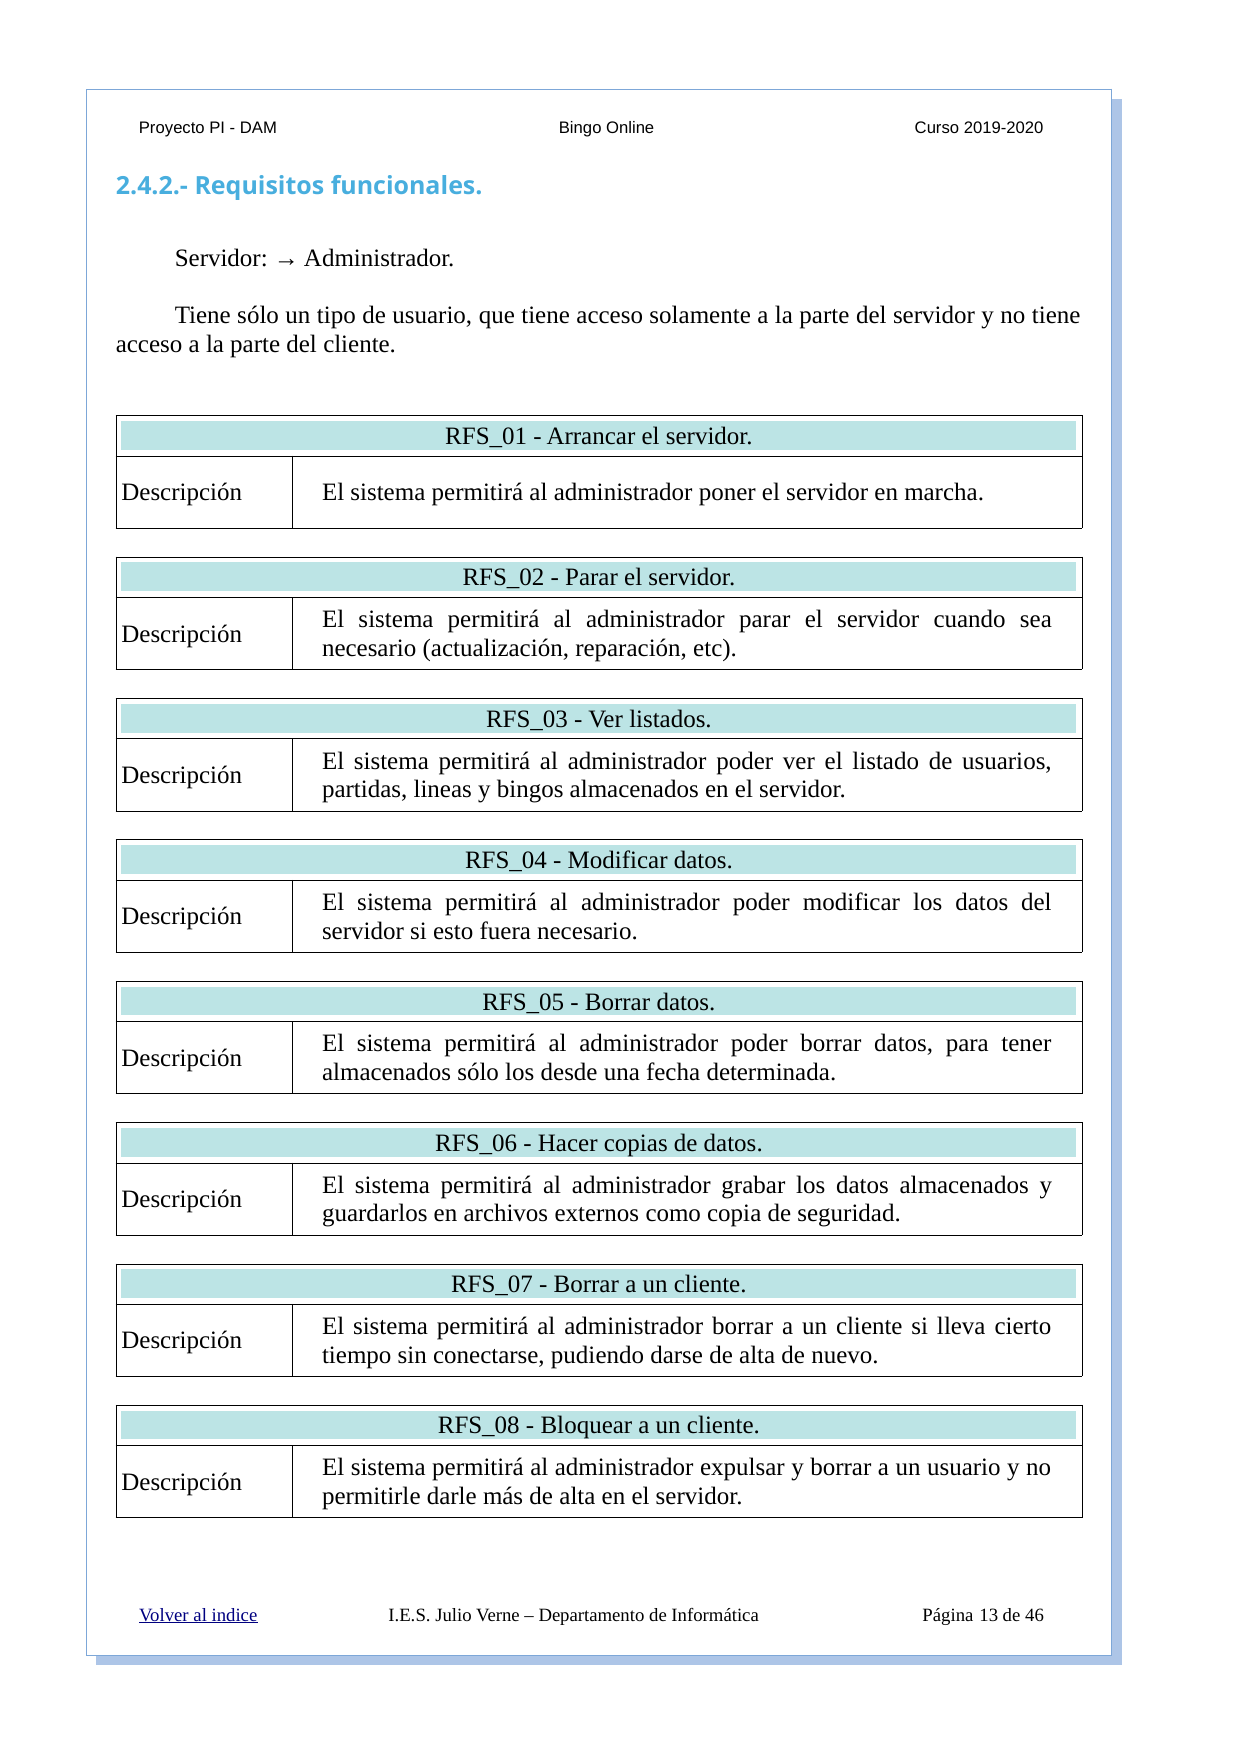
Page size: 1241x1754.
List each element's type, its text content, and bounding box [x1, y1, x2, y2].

table_header RFS_03 - Ver listados. [117, 699, 1082, 738]
table_cell Descripción [117, 1446, 292, 1517]
text Tiene sólo un tipo de usuario, que tiene acceso solamente a la parte del servidor y no tiene acceso a la parte del cliente. [116, 300, 1082, 358]
table_cell El sistema permitirá al administrador poder modificar los datos del servidor si esto fuera necesario. [293, 881, 1082, 952]
table_header RFS_01 - Arrancar el servidor. [117, 416, 1082, 456]
table_header RFS_02 - Parar el servidor. [117, 558, 1082, 597]
table_cell El sistema permitirá al administrador grabar los datos almacenados y guardarlos en archivos externos como copia de seguridad. [293, 1164, 1082, 1234]
text Servidor: → Administrador. [116, 243, 1082, 272]
table_cell El sistema permitirá al administrador borrar a un cliente si lleva cierto tiempo sin conectarse, pudiendo darse de alta de nuevo. [293, 1305, 1082, 1376]
table_header RFS_07 - Borrar a un cliente. [117, 1265, 1082, 1304]
table_cell El sistema permitirá al administrador poner el servidor en marcha. [293, 457, 1082, 528]
table_cell El sistema permitirá al administrador parar el servidor cuando sea necesario (actualización, reparación, etc). [293, 598, 1082, 669]
table_cell Descripción [117, 1022, 292, 1093]
table_cell Descripción [117, 1164, 292, 1234]
table_header RFS_05 - Borrar datos. [117, 982, 1082, 1021]
table_cell Descripción [117, 1305, 292, 1376]
table_cell Descripción [117, 739, 292, 811]
table_cell El sistema permitirá al administrador poder ver el listado de usuarios, partidas, lineas y bingos almacenados en el servidor. [293, 739, 1082, 811]
table_cell Descripción [117, 457, 292, 528]
table_cell Descripción [117, 598, 292, 669]
table_header RFS_04 - Modificar datos. [117, 840, 1082, 880]
table_header RFS_06 - Hacer copias de datos. [117, 1123, 1082, 1162]
table_header RFS_08 - Bloquear a un cliente. [117, 1406, 1082, 1445]
table_cell El sistema permitirá al administrador poder borrar datos, para tener almacenados sólo los desde una fecha determinada. [293, 1022, 1082, 1093]
subtitle 2.4.2.- Requisitos funcionales. [116, 167, 1082, 202]
table_cell El sistema permitirá al administrador expulsar y borrar a un usuario y no permitirle darle más de alta en el servidor. [293, 1446, 1082, 1517]
table_cell Descripción [117, 881, 292, 952]
